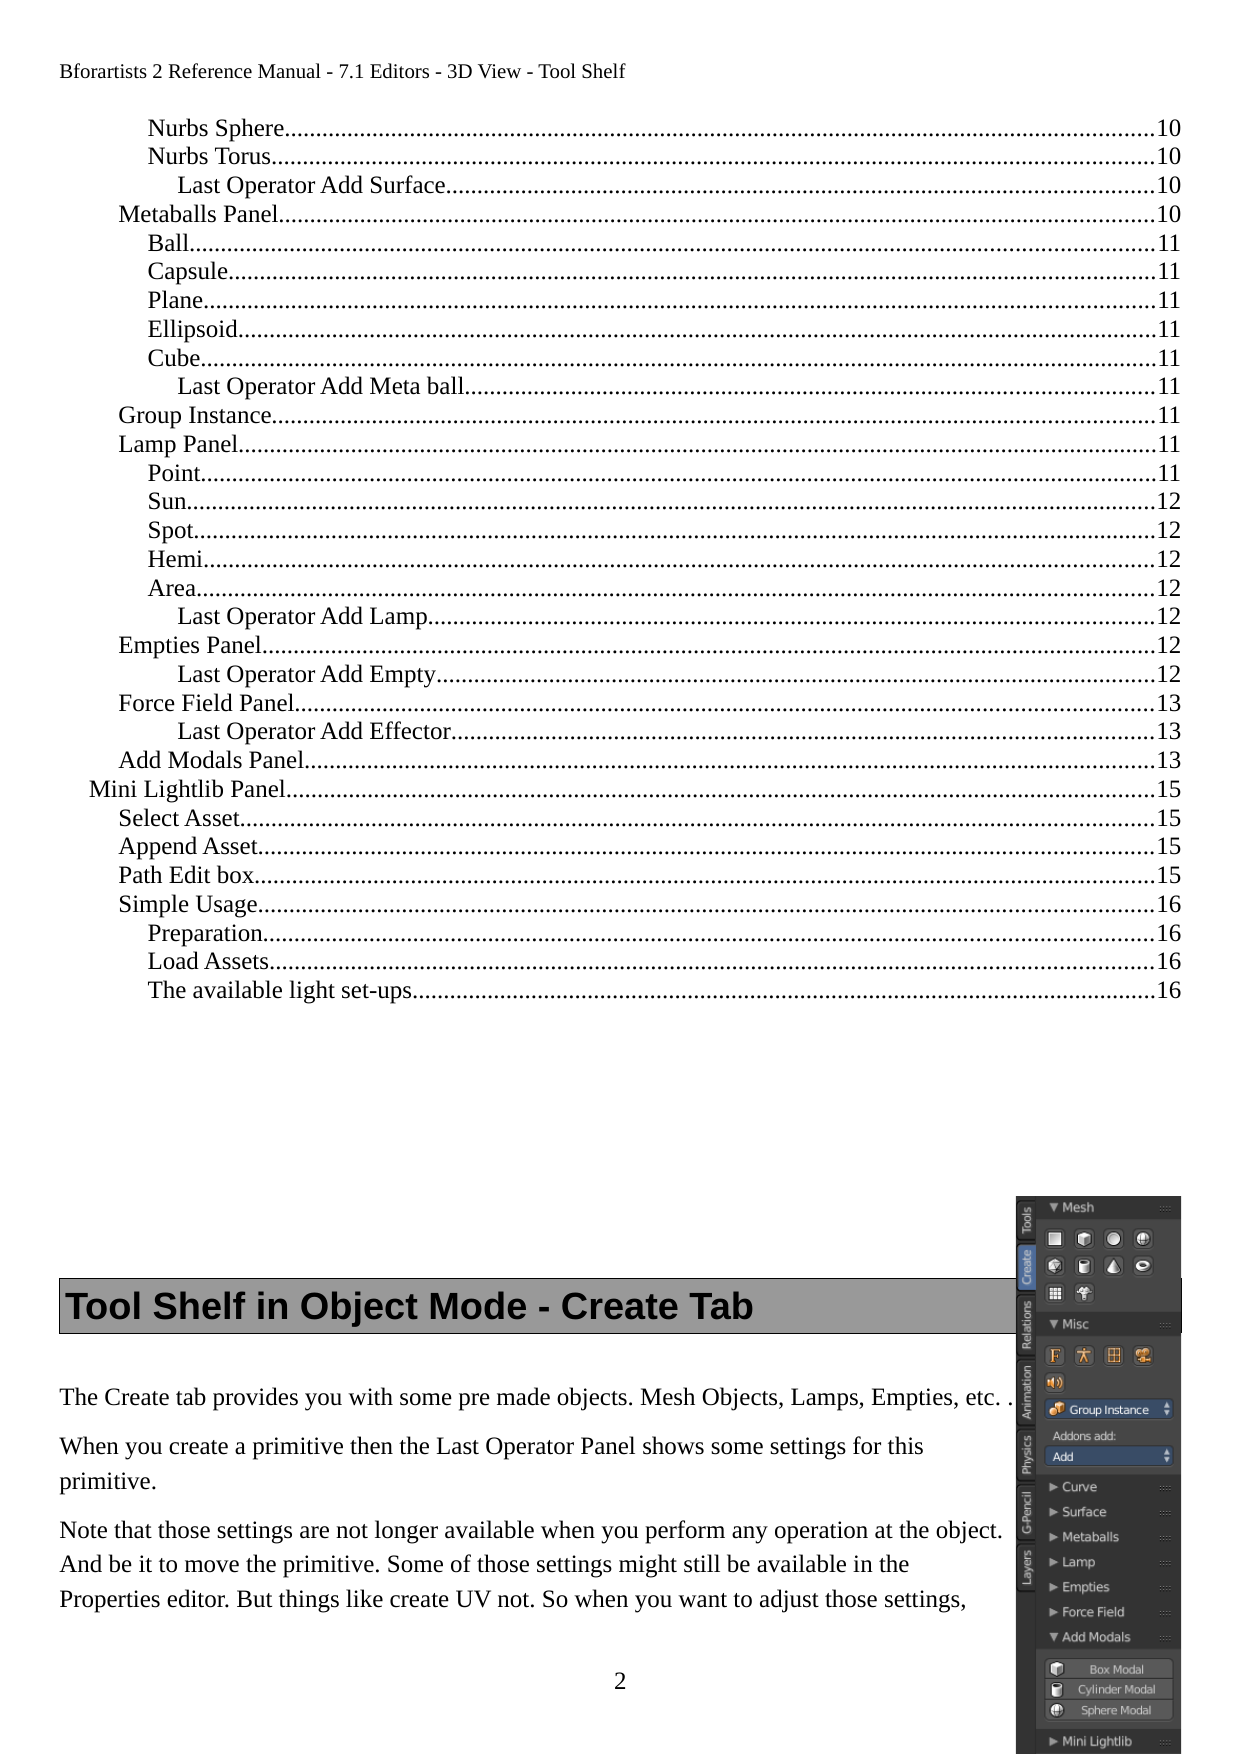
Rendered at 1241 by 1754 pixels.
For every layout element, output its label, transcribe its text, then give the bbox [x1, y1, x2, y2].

text Spot 12 [147, 515, 1181, 544]
text The available light set-ups 16 [147, 975, 1181, 1004]
text Simple Usage 16 [118, 889, 1181, 918]
text Load Assets 16 [147, 946, 1181, 975]
text Last Operator Add Lamp 12 [177, 601, 1181, 630]
table_header Tool Shelf in Object Mode - Create Tab [60, 1279, 1015, 1333]
text The Create tab provides you with some pre made objects. Mesh Objects, Lamps, Empties, etc. . [59, 1382, 1015, 1411]
text Ball 11 [147, 228, 1181, 256]
text Force Field Panel 13 [118, 688, 1181, 716]
text Group Instance 11 [118, 400, 1181, 429]
text Nurbs Sphere 10 [147, 113, 1181, 141]
text Cube 11 [147, 343, 1181, 371]
text Last Operator Add Surface 10 [177, 170, 1181, 199]
text Lamp Panel 11 [118, 429, 1181, 458]
text Empties Panel 12 [118, 630, 1181, 659]
text Last Operator Add Meta ball 11 [177, 371, 1181, 400]
text Metaballs Panel 10 [118, 199, 1181, 228]
text Sun 12 [147, 486, 1181, 515]
text Preparation 16 [147, 918, 1181, 946]
text Capsule 11 [147, 256, 1181, 285]
text Note that those settings are not longer available when you perform any operation at the object. And be it to move the primitive. Some of those settings might still be available in the Properties editor. But things like create UV not. So when you want to adjust those settings, [59, 1515, 1015, 1613]
text Nurbs Torus 10 [147, 141, 1181, 170]
text Add Modals Panel 13 [118, 745, 1181, 774]
text Hemi 12 [147, 544, 1181, 573]
text Ellipsoid 11 [147, 314, 1181, 343]
text Mini Lightlib Panel 15 [88, 774, 1181, 803]
text Path Edit box 15 [118, 860, 1181, 889]
text Append Asset 15 [118, 831, 1181, 860]
text Select Asset 15 [118, 803, 1181, 831]
picture [1015, 1196, 1182, 1754]
text Area 12 [147, 573, 1181, 601]
text Last Operator Add Empty 12 [177, 659, 1181, 688]
text When you create a primitive then the Last Operator Panel shows some settings for this primitive. [59, 1431, 1015, 1494]
text Last Operator Add Effector 13 [177, 716, 1181, 745]
text Plane 11 [147, 285, 1181, 314]
text Point 11 [147, 458, 1181, 486]
